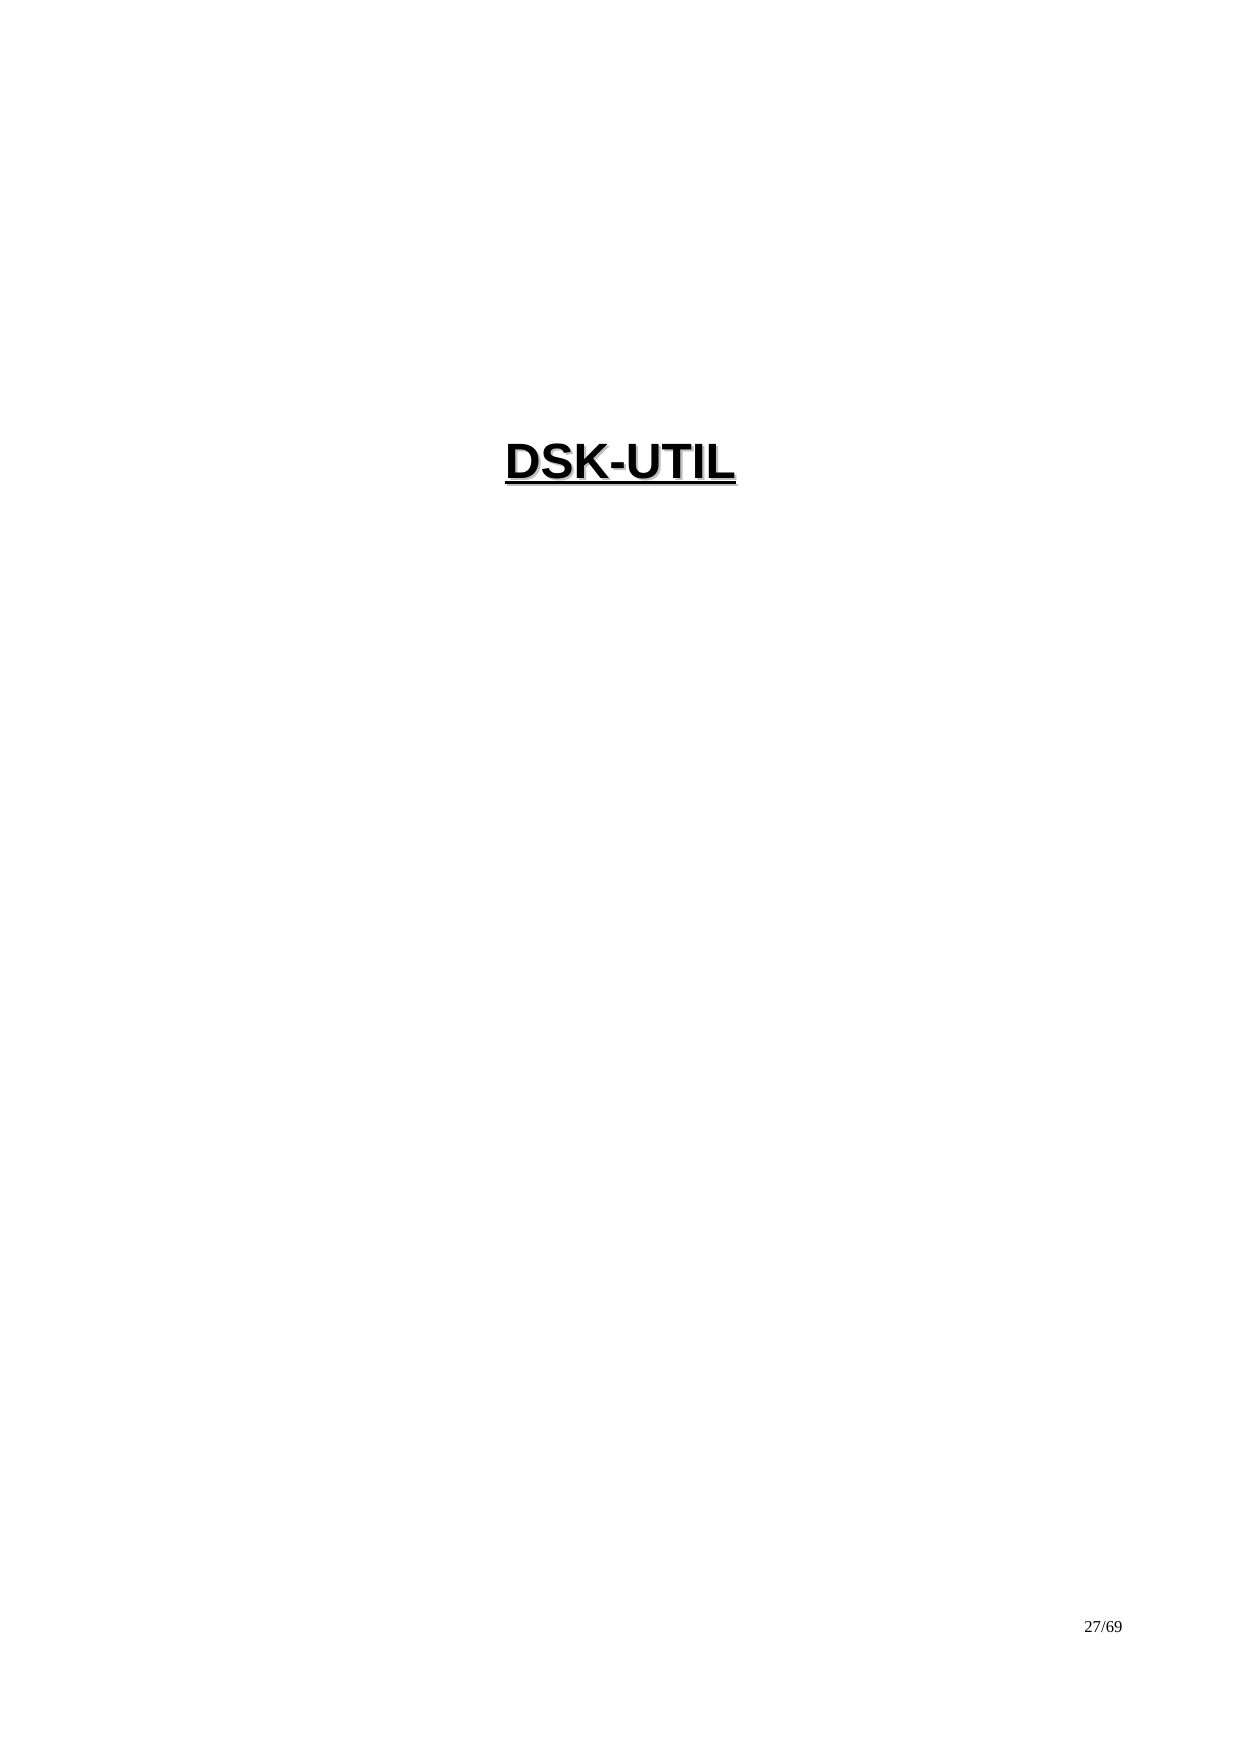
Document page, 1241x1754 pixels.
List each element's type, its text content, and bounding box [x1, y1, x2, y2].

subtitle DSK-UTIL [118, 432, 1122, 489]
